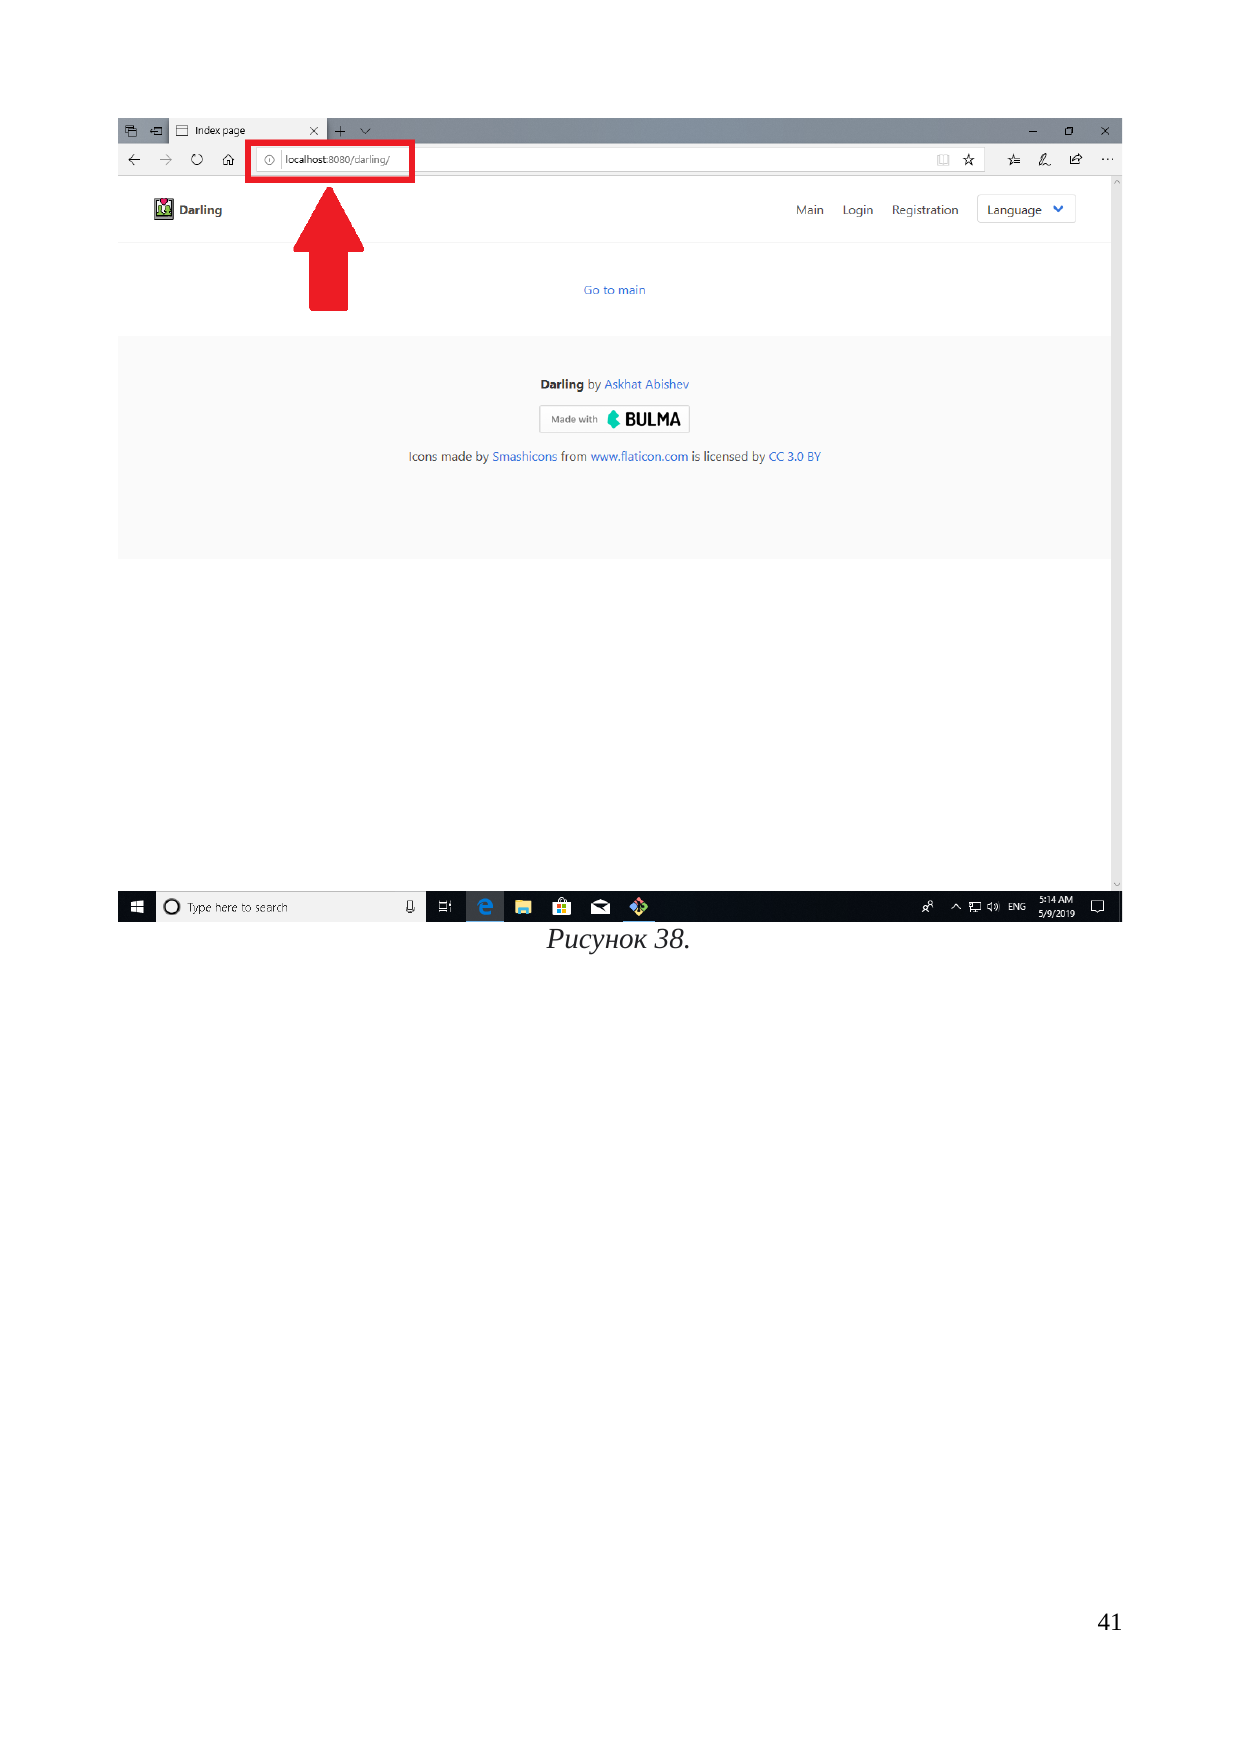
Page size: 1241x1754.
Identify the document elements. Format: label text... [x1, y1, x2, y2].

picture [118, 118, 1123, 922]
text Рисунок 38. [118, 922, 1122, 955]
